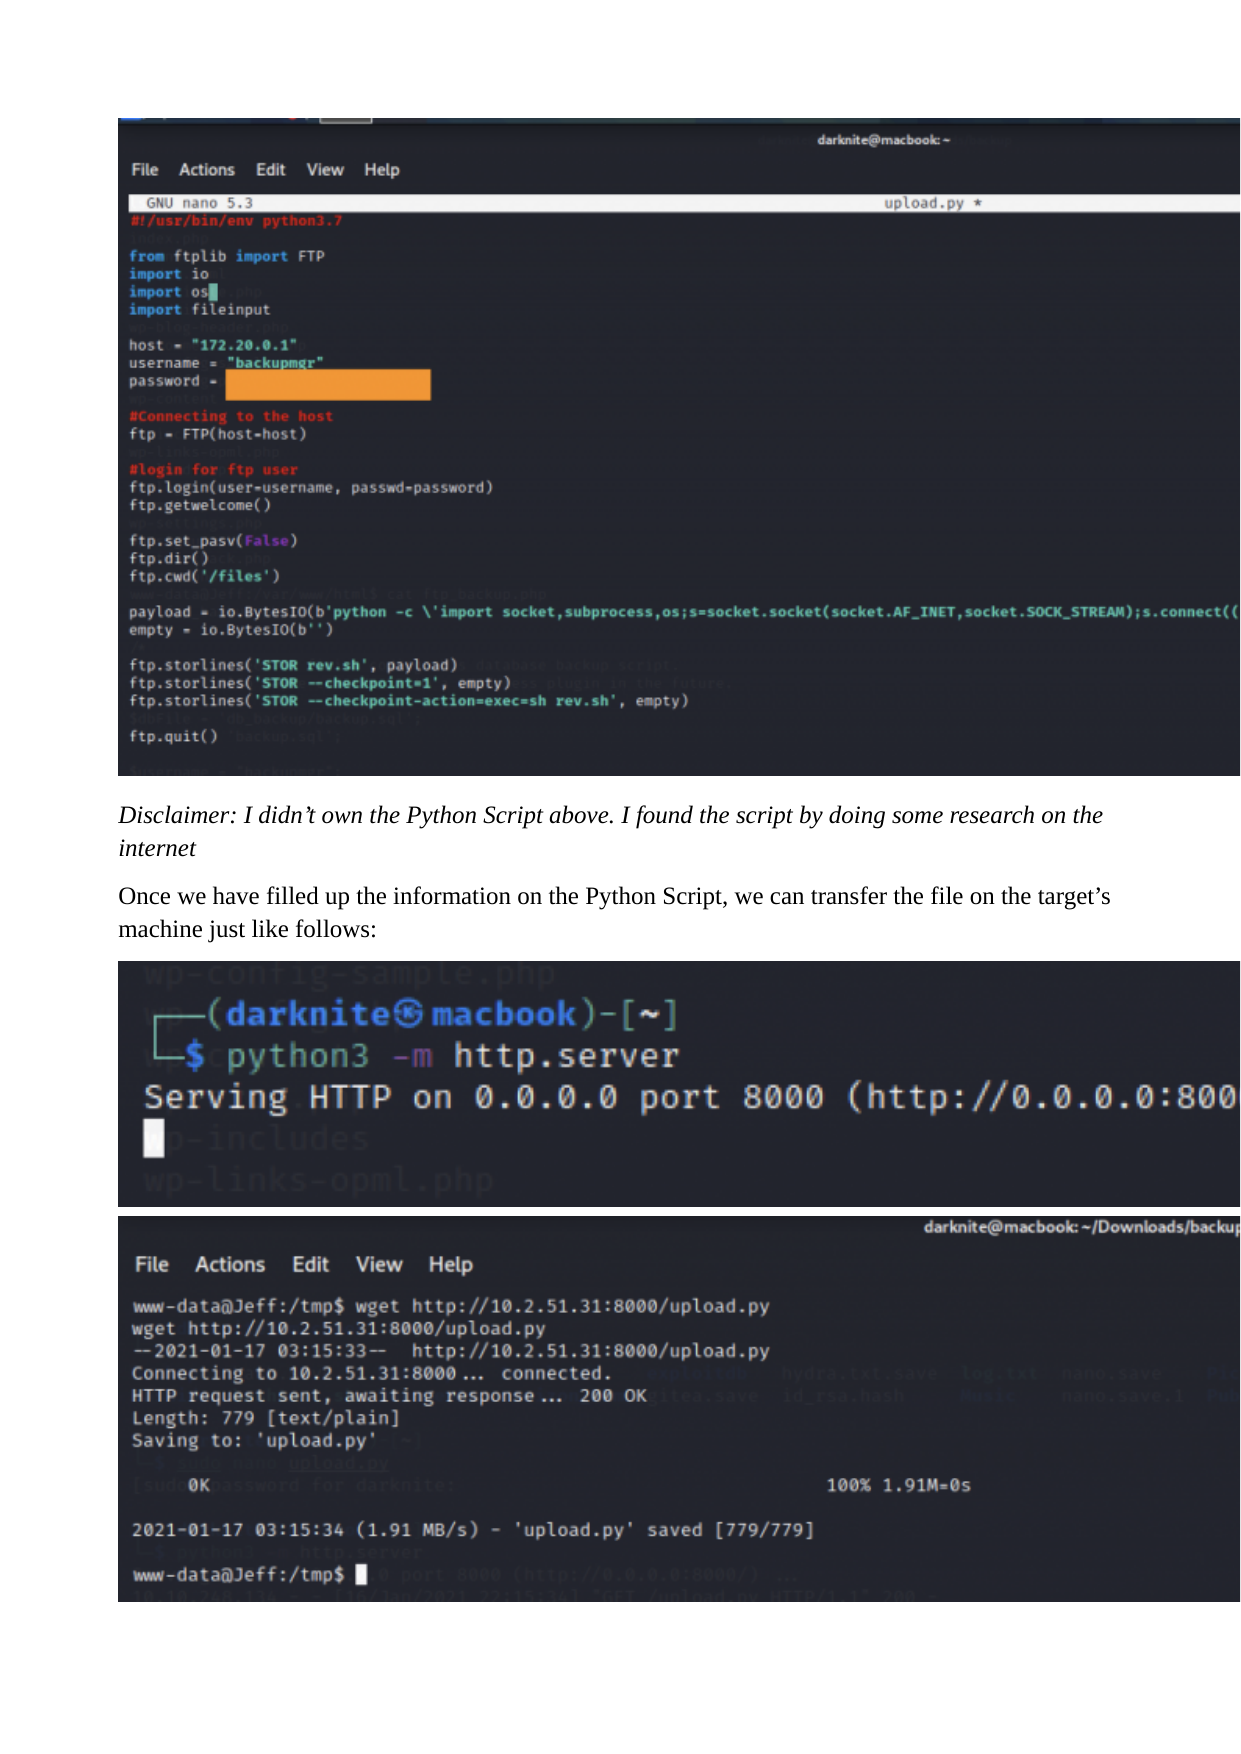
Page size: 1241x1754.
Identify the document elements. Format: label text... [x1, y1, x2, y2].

picture [118, 118, 1241, 776]
text Disclaimer: I didn’t own the Python Script above. I found the script by doing some research on the internet [118, 800, 1122, 862]
picture [118, 1216, 1241, 1602]
text Once we have filled up the information on the Python Script, we can transfer the file on the target’s machine just like follows: [118, 881, 1122, 942]
picture [118, 961, 1241, 1207]
